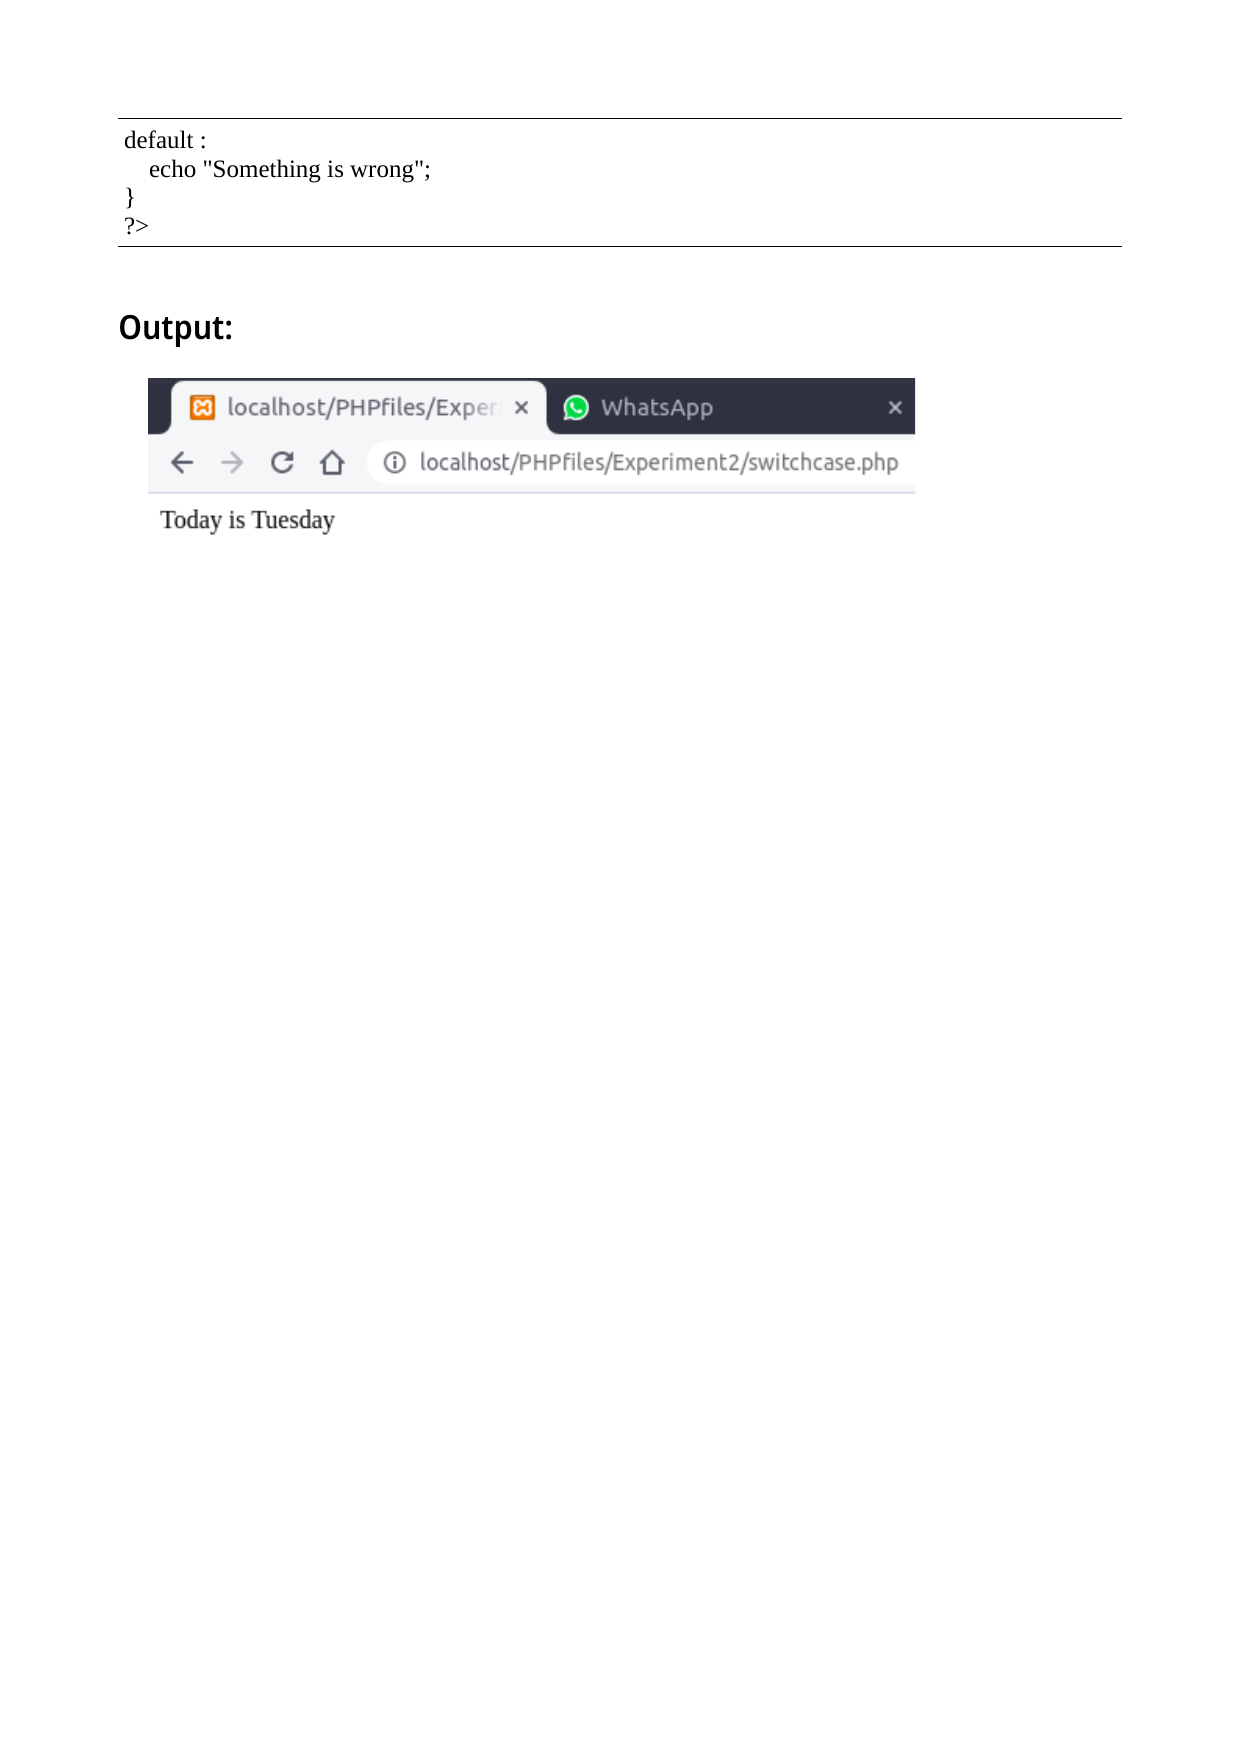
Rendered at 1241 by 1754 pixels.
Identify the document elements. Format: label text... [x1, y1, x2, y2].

text Output: [118, 304, 1122, 349]
table_header default : echo "Something is wrong"; } ?> [118, 119, 1122, 246]
picture [148, 378, 916, 588]
